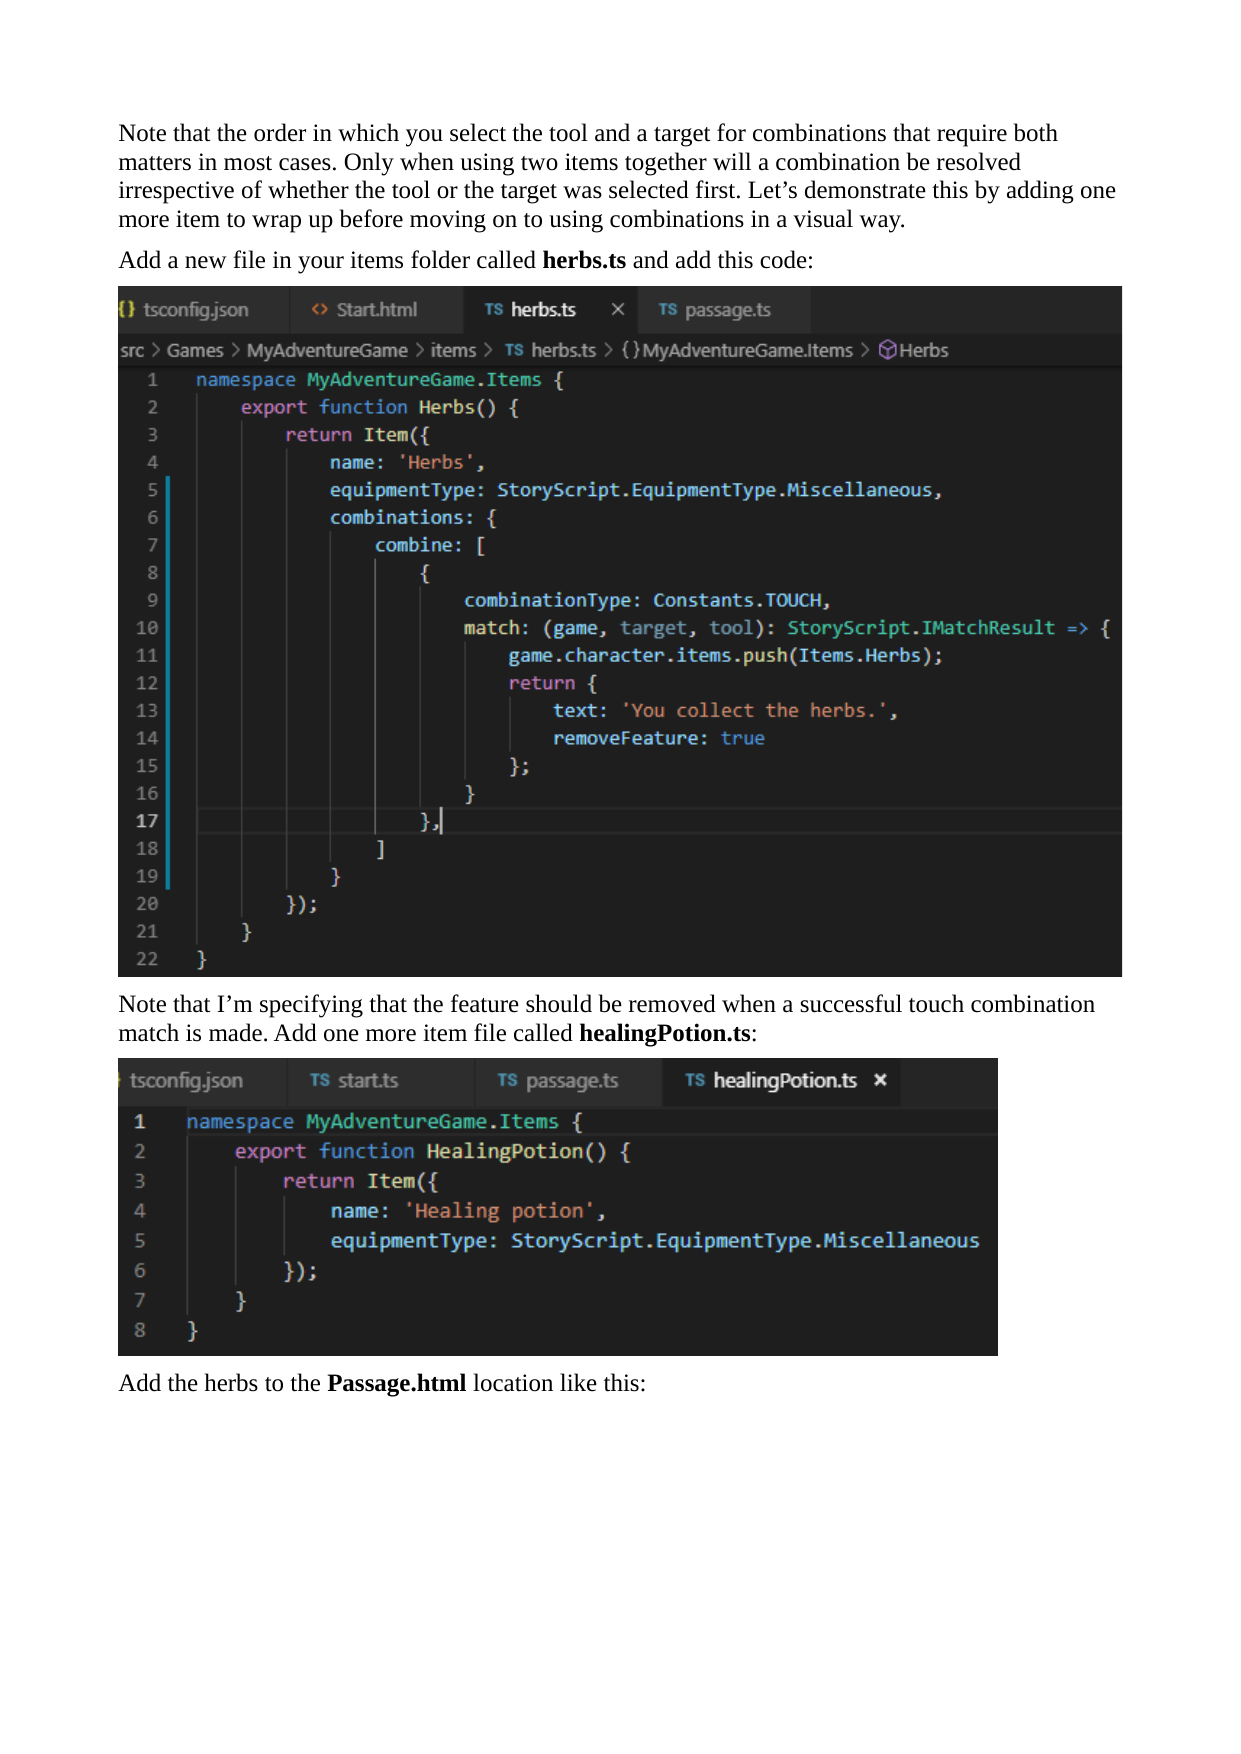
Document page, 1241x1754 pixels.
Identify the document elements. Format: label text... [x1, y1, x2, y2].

text Add the herbs to the Passage.html location like this: [118, 1368, 1122, 1397]
text Add a new file in your items folder called herbs.ts and add this code: [118, 246, 1122, 274]
text Note that I’m specifying that the feature should be removed when a successful touch combination match is made. Add one more item file called healingPotion.ts: [118, 989, 1122, 1046]
text Note that the order in which you select the tool and a target for combinations that require both matters in most cases. Only when using two items together will a combination be resolved irrespective of whether the tool or the target was selected first. Let’s demonstrate this by adding one more item to wrap up before moving on to using combinations in a visual way. [118, 118, 1122, 233]
